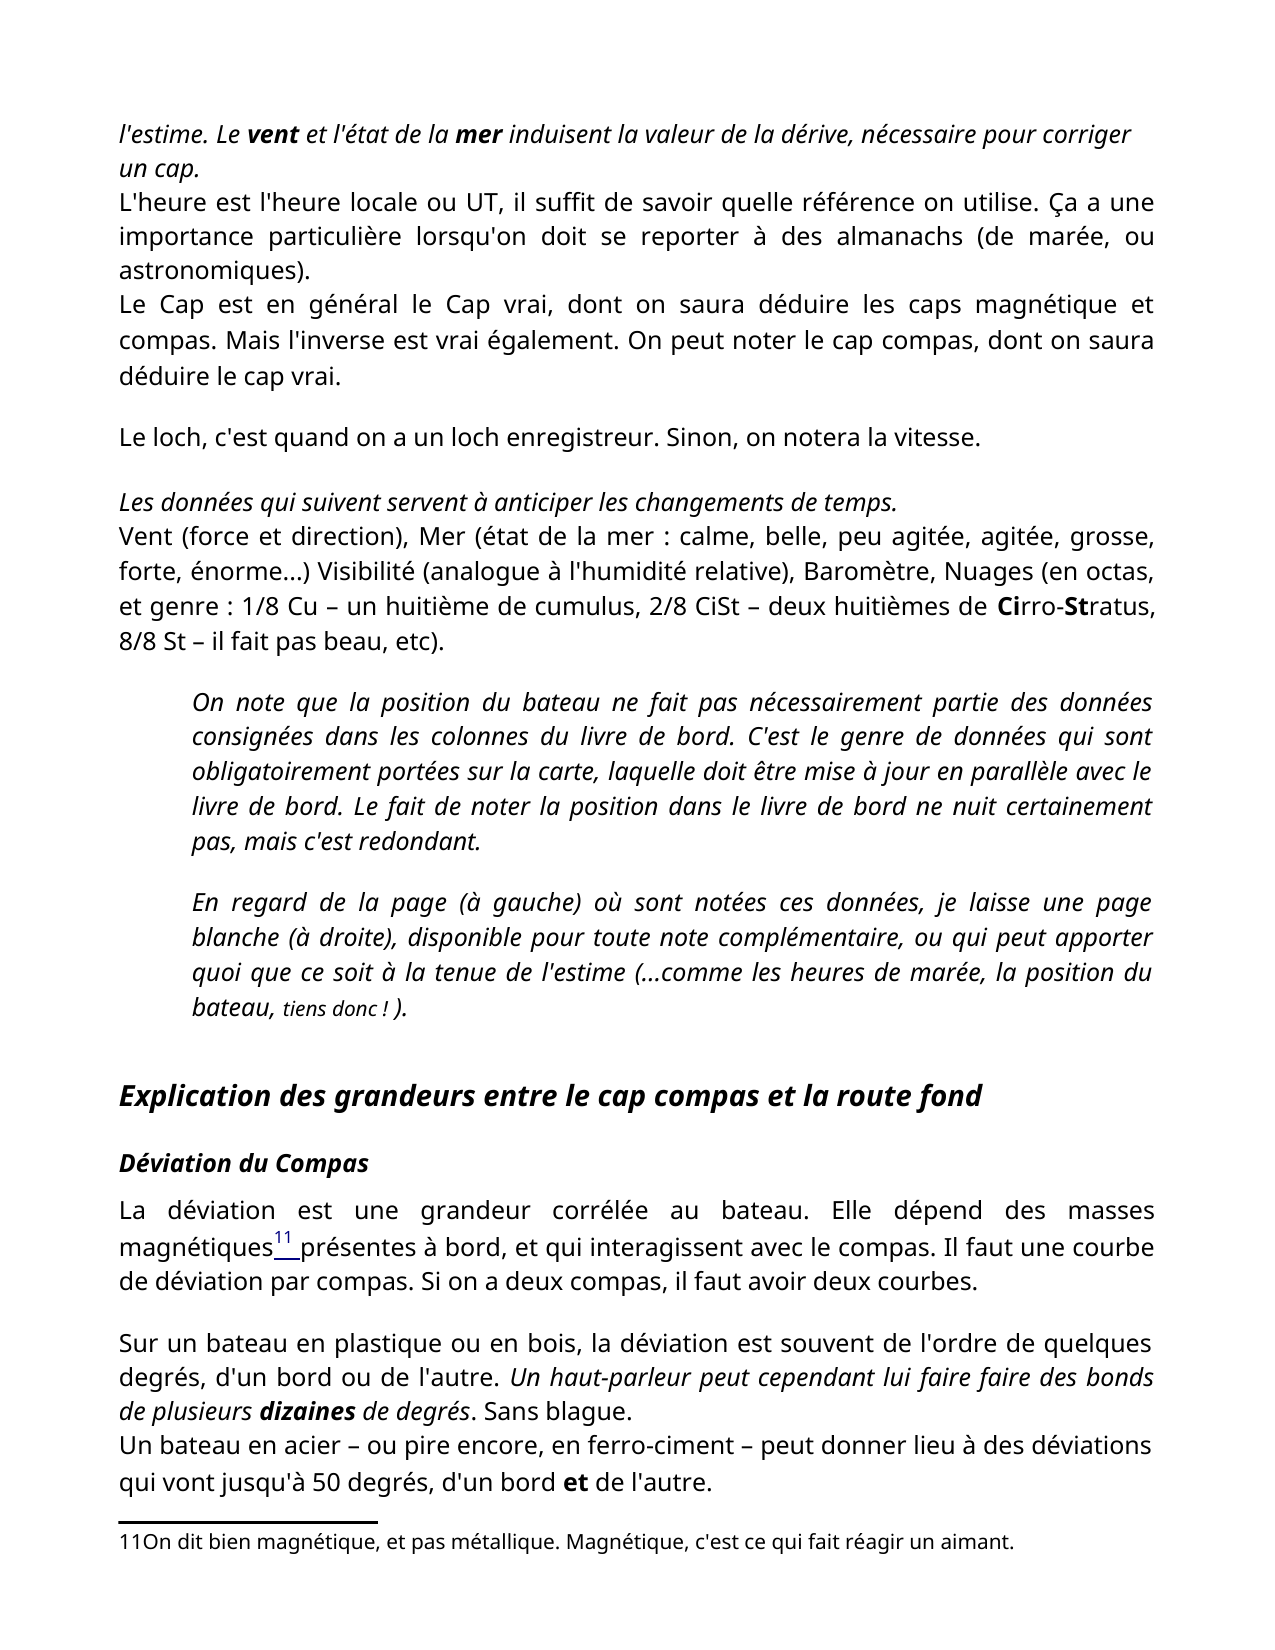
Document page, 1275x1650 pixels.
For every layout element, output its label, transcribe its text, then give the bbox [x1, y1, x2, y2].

text Sur un bateau en plastique ou en bois, la déviation est souvent de l'ordre de quelques degrés, d'un bord ou de l'autre. Un haut-parleur peut cependant lui faire faire des bonds de plusieurs dizaines de degrés. Sans blague. [119, 1325, 1154, 1427]
text Le loch, c'est quand on a un loch enregistreur. Sinon, on notera la vitesse. [119, 420, 1156, 454]
text 11On dit bien magnétique, et pas métallique. Magnétique, c'est ce qui fait réagir un aimant. [119, 1527, 1156, 1556]
text Le Cap est en général le Cap vrai, dont on saura déduire les caps magnétique et compas. Mais l'inverse est vrai également. On peut noter le cap compas, dont on saura déduire le cap vrai. [119, 287, 1156, 392]
text L'heure est l'heure locale ou UT, il suffit de savoir quelle référence on utilise. Ça a une importance particulière lorsqu'on doit se reporter à des almanachs (de marée, ou astronomiques). [119, 185, 1156, 287]
text En regard de la page (à gauche) où sont notées ces données, je laisse une page blanche (à droite), disponible pour toute note complémentaire, ou qui peut apporter quoi que ce soit à la tenue de l'estime (...comme les heures de marée, la position du bateau, tiens donc ! ). [192, 884, 1154, 1024]
text l'estime. Le vent et l'état de la mer induisent la valeur de la dérive, nécessaire pour corriger un cap. [119, 116, 1154, 184]
text Explication des grandeurs entre le cap compas et la route fond [119, 1075, 1156, 1114]
text La déviation est une grandeur corrélée au bateau. Elle dépend des masses magnétiques11 présentes à bord, et qui interagissent avec le compas. Il faut une courbe de déviation par compas. Si on a deux compas, il faut avoir deux courbes. [119, 1193, 1156, 1298]
text Un bateau en acier – ou pire encore, en ferro-ciment – peut donner lieu à des déviations qui vont jusqu'à 50 degrés, d'un bord et de l'autre. [119, 1428, 1154, 1499]
text On note que la position du bateau ne fait pas nécessairement partie des données consignées dans les colonnes du livre de bord. C'est le genre de données qui sont obligatoirement portées sur la carte, laquelle doit être mise à jour en parallèle avec le livre de bord. Le fait de noter la position dans le livre de bord ne nuit certainement pas, mais c'est redondant. [192, 684, 1154, 857]
text Déviation du Compas [119, 1146, 1156, 1180]
text Vent (force et direction), Mer (état de la mer : calme, belle, peu agitée, agitée, grosse, forte, énorme...) Visibilité (analogue à l'humidité relative), Baromètre, Nuages (en octas, et genre : 1/8 Cu – un huitième de cumulus, 2/8 CiSt – deux huitièmes de Cirro-Stratus, 8/8 St – il fait pas beau, etc). [119, 518, 1156, 657]
text Les données qui suivent servent à anticiper les changements de temps. [119, 484, 1156, 518]
